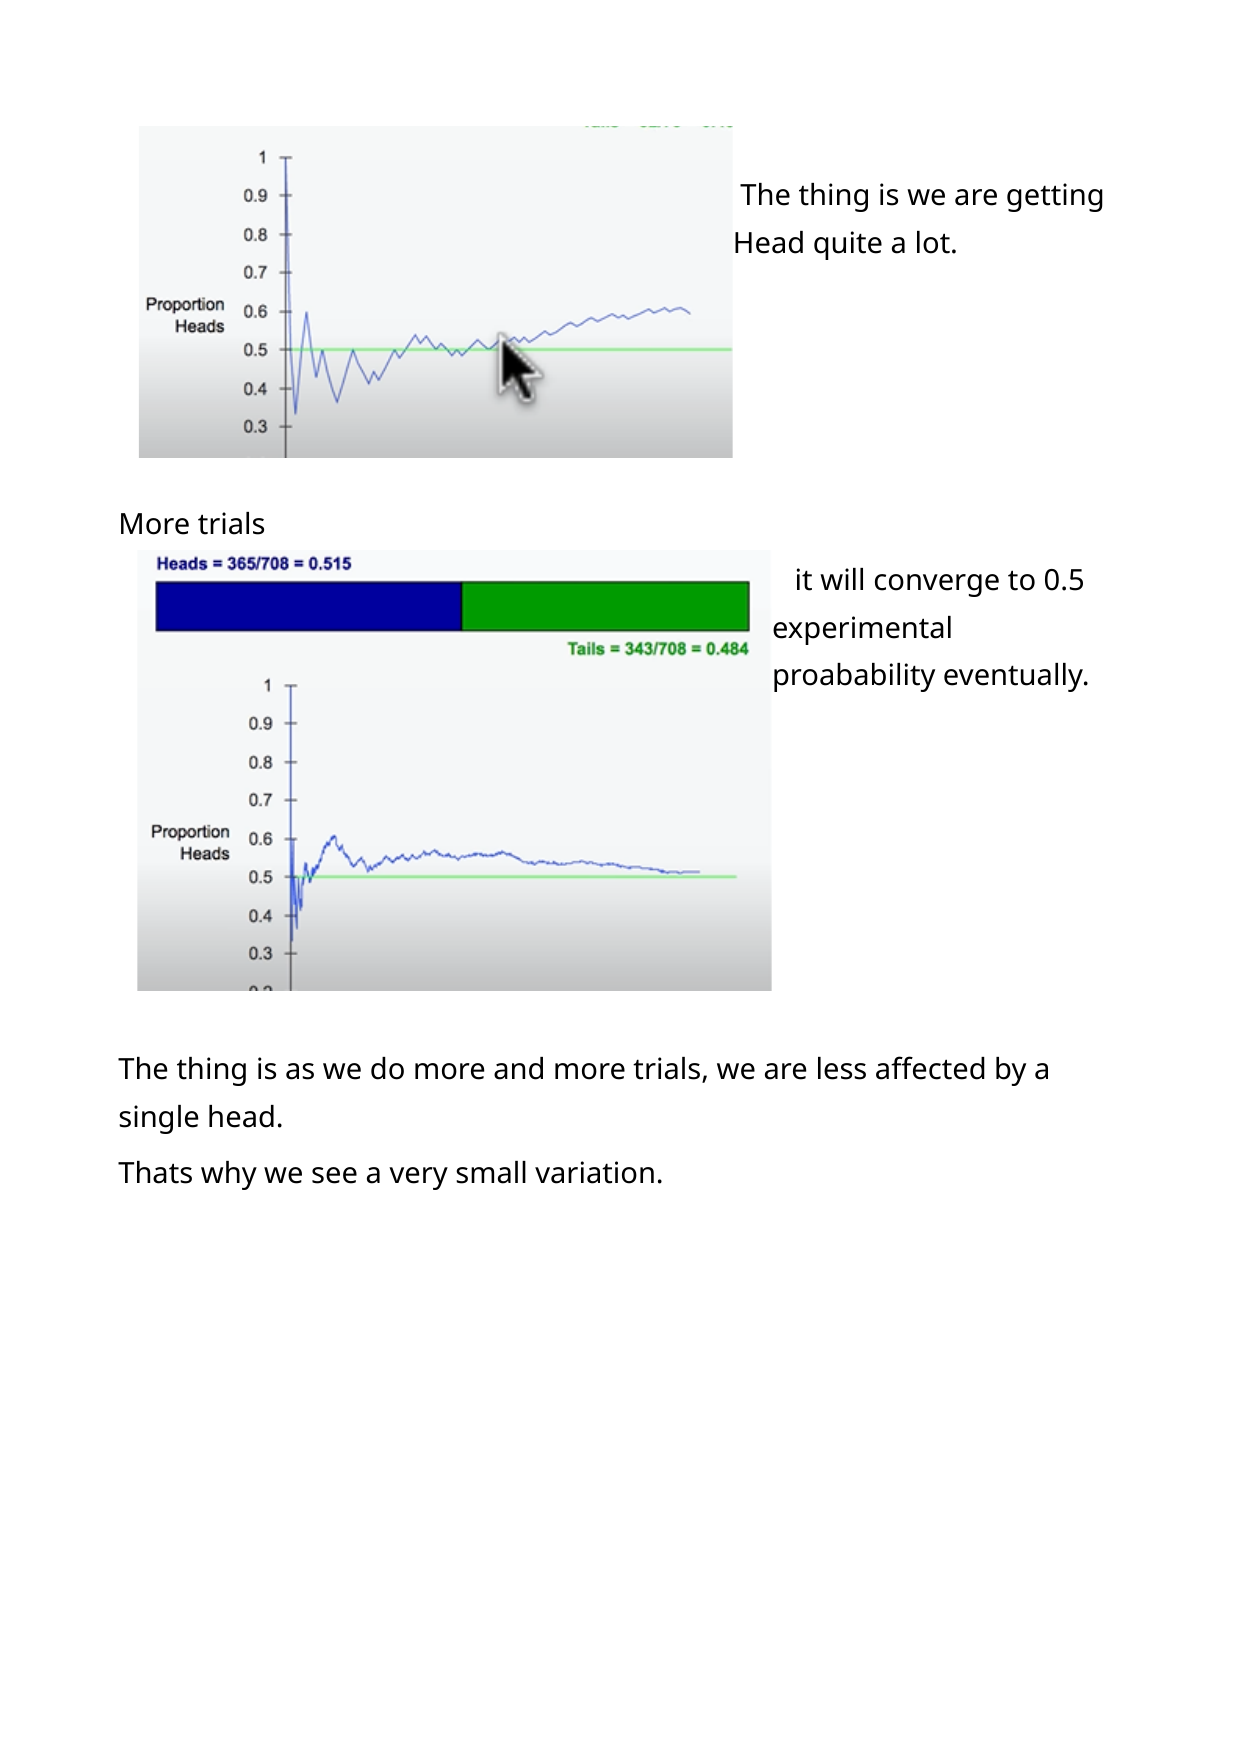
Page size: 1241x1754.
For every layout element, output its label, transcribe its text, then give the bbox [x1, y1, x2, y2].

picture [137, 550, 772, 991]
text Thats why we see a very small variation. [118, 1152, 1122, 1192]
text The thing is we are getting Head quite a lot. [733, 174, 1122, 262]
picture [138, 126, 733, 458]
text [118, 174, 138, 262]
text [118, 559, 137, 694]
text it will converge to 0.5 experimental proabability eventually. [772, 559, 1122, 694]
text More trials [118, 503, 1122, 543]
text The thing is as we do more and more trials, we are less affected by a single head. [118, 1048, 1122, 1136]
